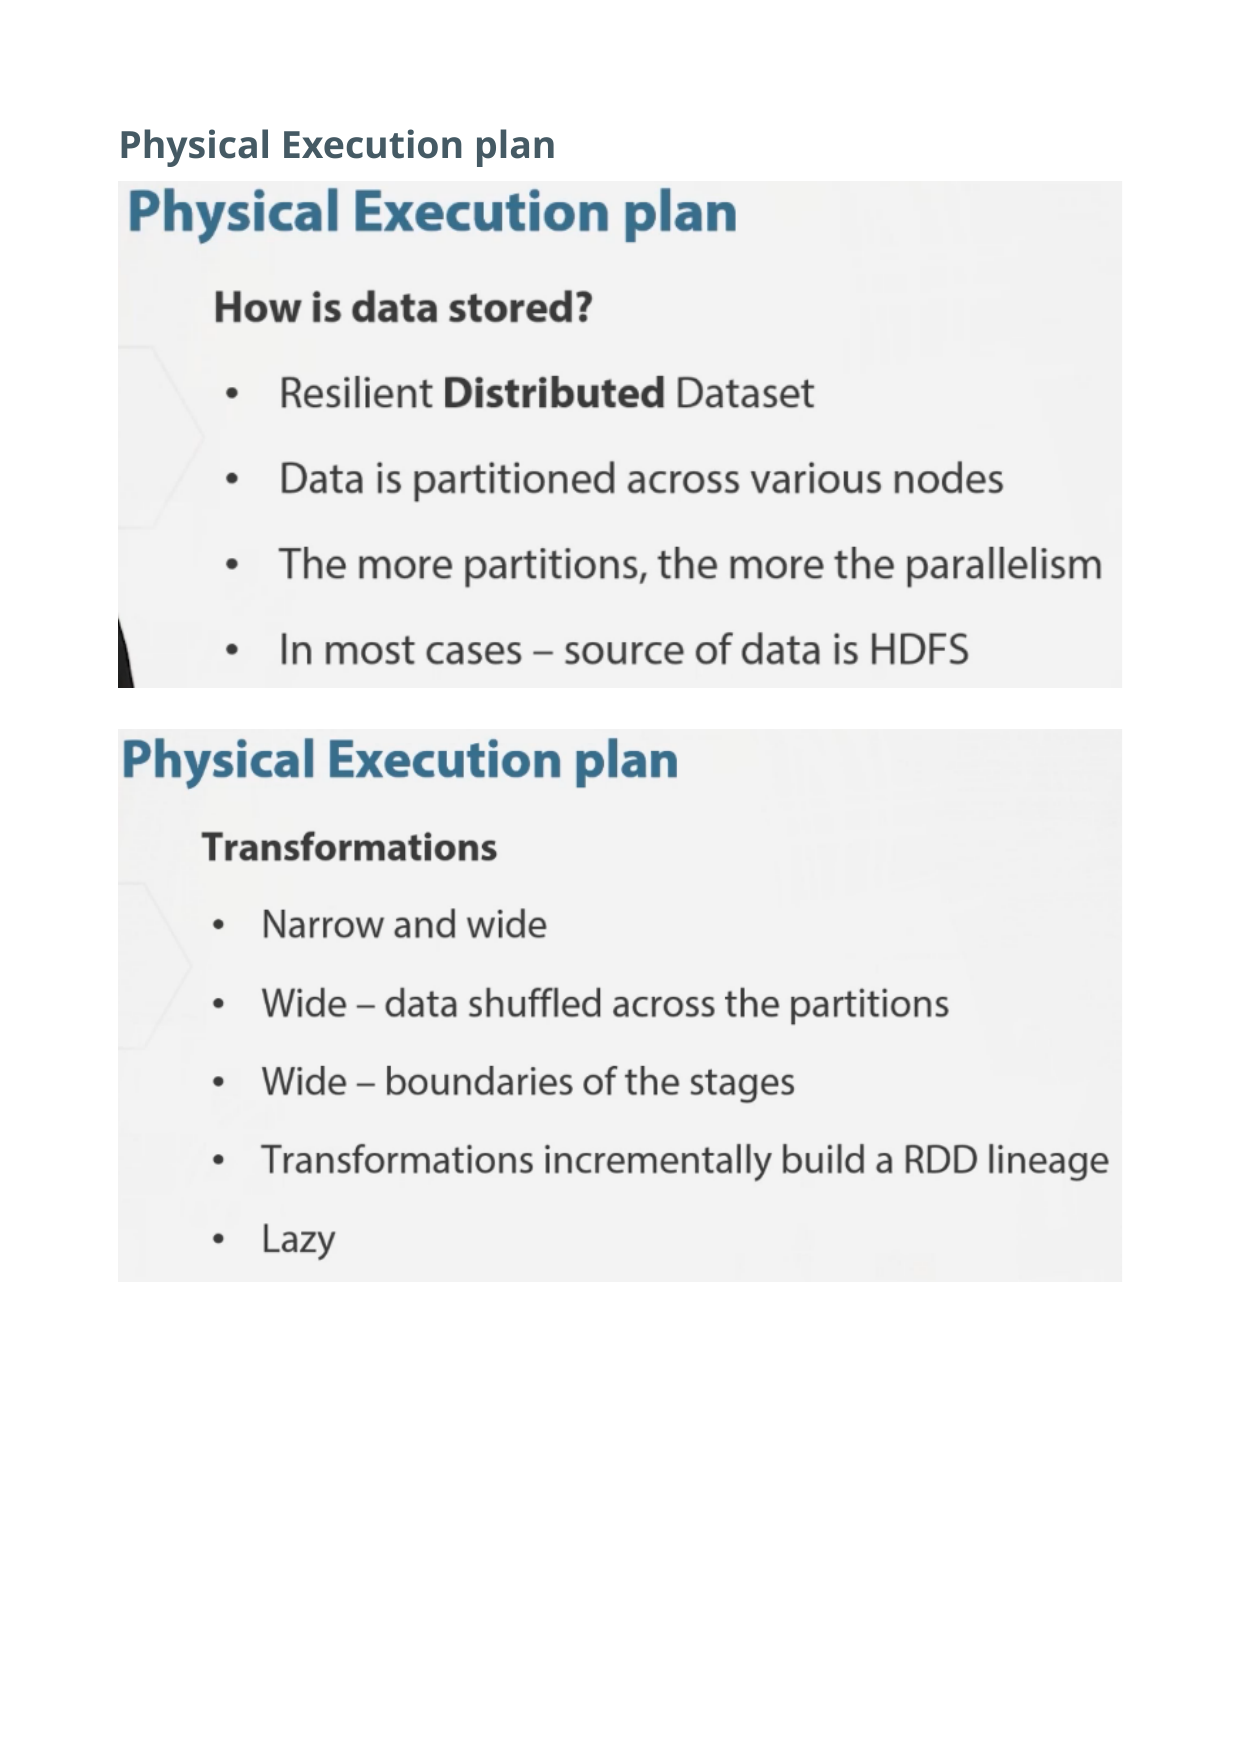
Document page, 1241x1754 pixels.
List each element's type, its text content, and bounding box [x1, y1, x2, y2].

picture [118, 181, 1123, 688]
picture [118, 729, 1123, 1282]
subtitle Physical Execution plan [118, 118, 1122, 169]
